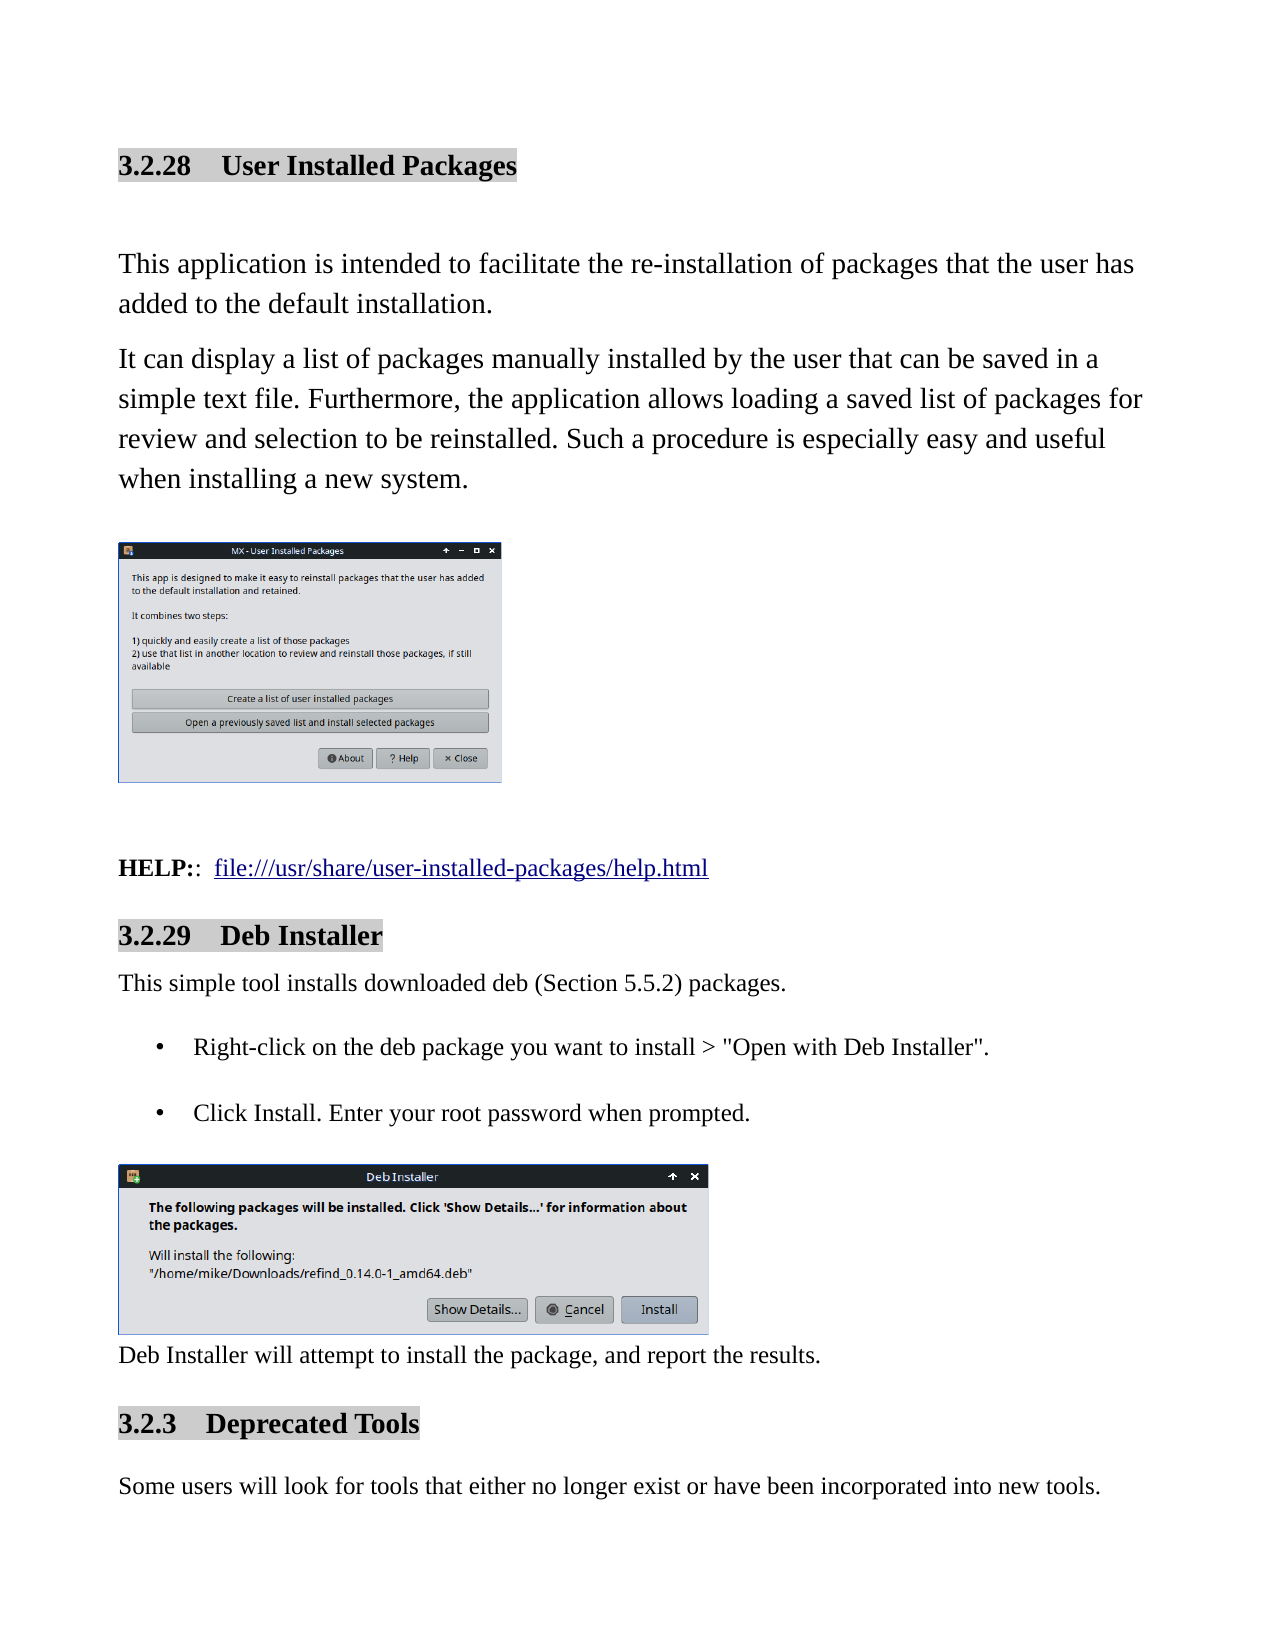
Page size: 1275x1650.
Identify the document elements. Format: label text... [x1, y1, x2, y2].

text This simple tool installs downloaded deb (Section 5.5.2) packages. [118, 968, 1157, 996]
subtitle 3.2.29 Deb Installer [118, 918, 1138, 952]
text Some users will look for tools that either no longer exist or have been incorporated into new tools. [118, 1471, 1157, 1500]
text HELP:: file:///usr/share/user-installed-packages/help.html [118, 853, 1157, 881]
list Click Install. Enter your root password when prompted. [156, 1098, 1157, 1127]
list Right-click on the deb package you want to install > "Open with Deb Installer". [156, 1032, 1157, 1061]
subtitle 3.2.28 User Installed Packages [517, 148, 1138, 182]
text Deb Installer will attempt to install the package, and report the results. [118, 1164, 1157, 1369]
picture [118, 542, 502, 783]
picture [118, 1164, 709, 1335]
text It can display a list of packages manually installed by the user that can be saved in a simple text file. Furthermore, the application allows loading a saved list of packages for review and selection to be reinstalled. Such a procedure is especially easy and useful when installing a new system. [118, 341, 1157, 495]
subtitle 3.2.3 Deprecated Tools [420, 1406, 1138, 1440]
text This application is intended to facilitate the re-installation of packages that the user has added to the default installation. [118, 246, 1157, 319]
